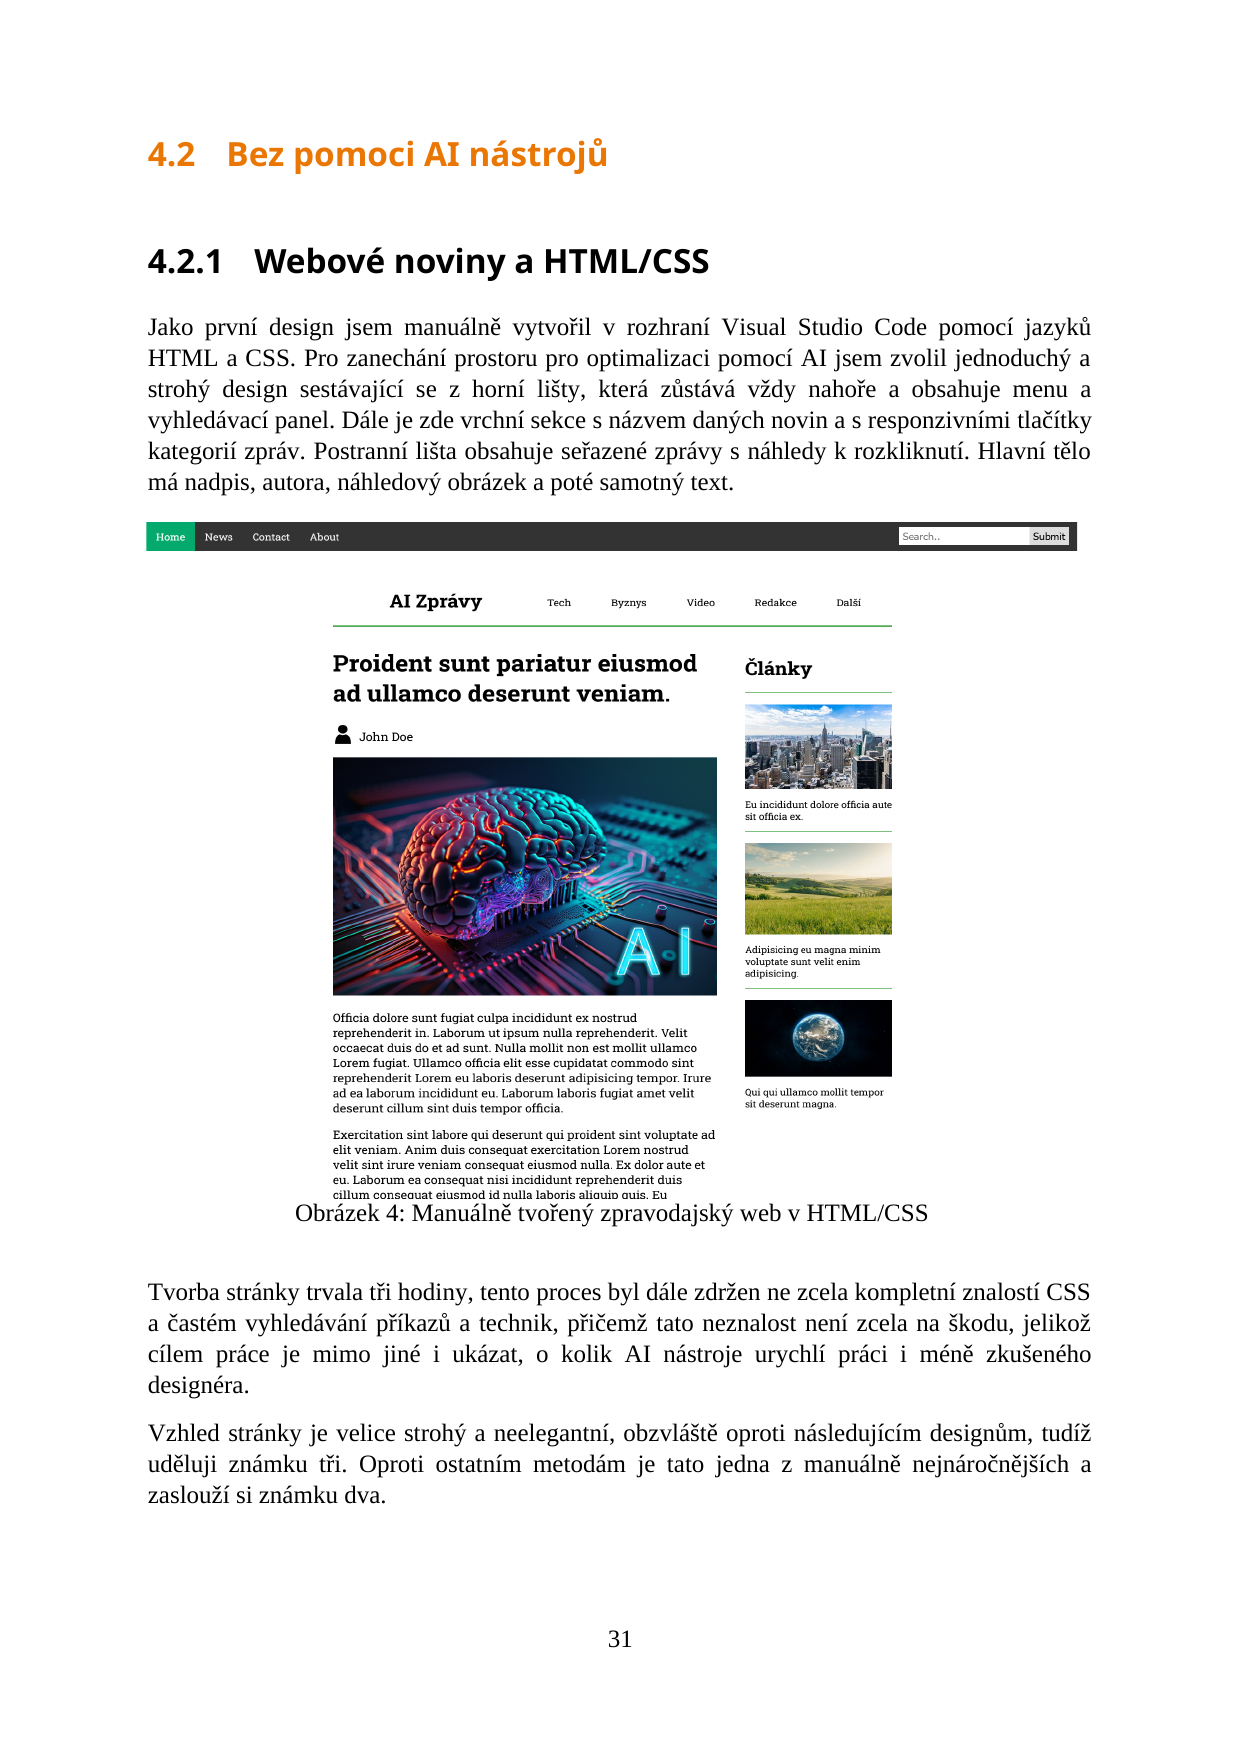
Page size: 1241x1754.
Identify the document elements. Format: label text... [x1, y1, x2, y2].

text Vzhled stránky je velice strohý a neelegantní, obzvláště oproti následujícím designům, tudíž uděluji známku tři. Oproti ostatním metodám je tato jedna z manuálně nejnáročnějších a zaslouží si známku dva. [148, 1418, 1092, 1508]
text Jako první design jsem manuálně vytvořil v rozhraní Visual Studio Code pomocí jazyků HTML a CSS. Pro zanechání prostoru pro optimalizaci pomocí AI jsem zvolil jednoduchý a strohý design sestávající se z horní lišty, která zůstává vždy nahoře a obsahuje menu a vyhledávací panel. Dále je zde vrchní sekce s názvem daných novin a s responzivními tlačítky kategorií zpráv. Postranní lišta obsahuje seřazené zprávy s náhledy k rozkliknutí. Hlavní tělo má nadpis, autora, náhledový obrázek a poté samotný text. [148, 312, 1092, 496]
text Obrázek 4: Manuálně tvořený zpravodajský web v HTML/CSS [160, 1199, 1064, 1227]
subtitle Webové noviny a HTML/CSS [148, 238, 1092, 283]
picture [146, 522, 1078, 1199]
subtitle Bez pomoci AI nástrojů [148, 130, 1092, 176]
text Tvorba stránky trvala tři hodiny, tento proces byl dále zdržen ne zcela kompletní znalostí CSS a častém vyhledávání příkazů a technik, přičemž tato neznalost není zcela na škodu, jelikož cílem práce je mimo jiné i ukázat, o kolik AI nástroje urychlí práci i méně zkušeného designéra. [148, 1277, 1092, 1399]
